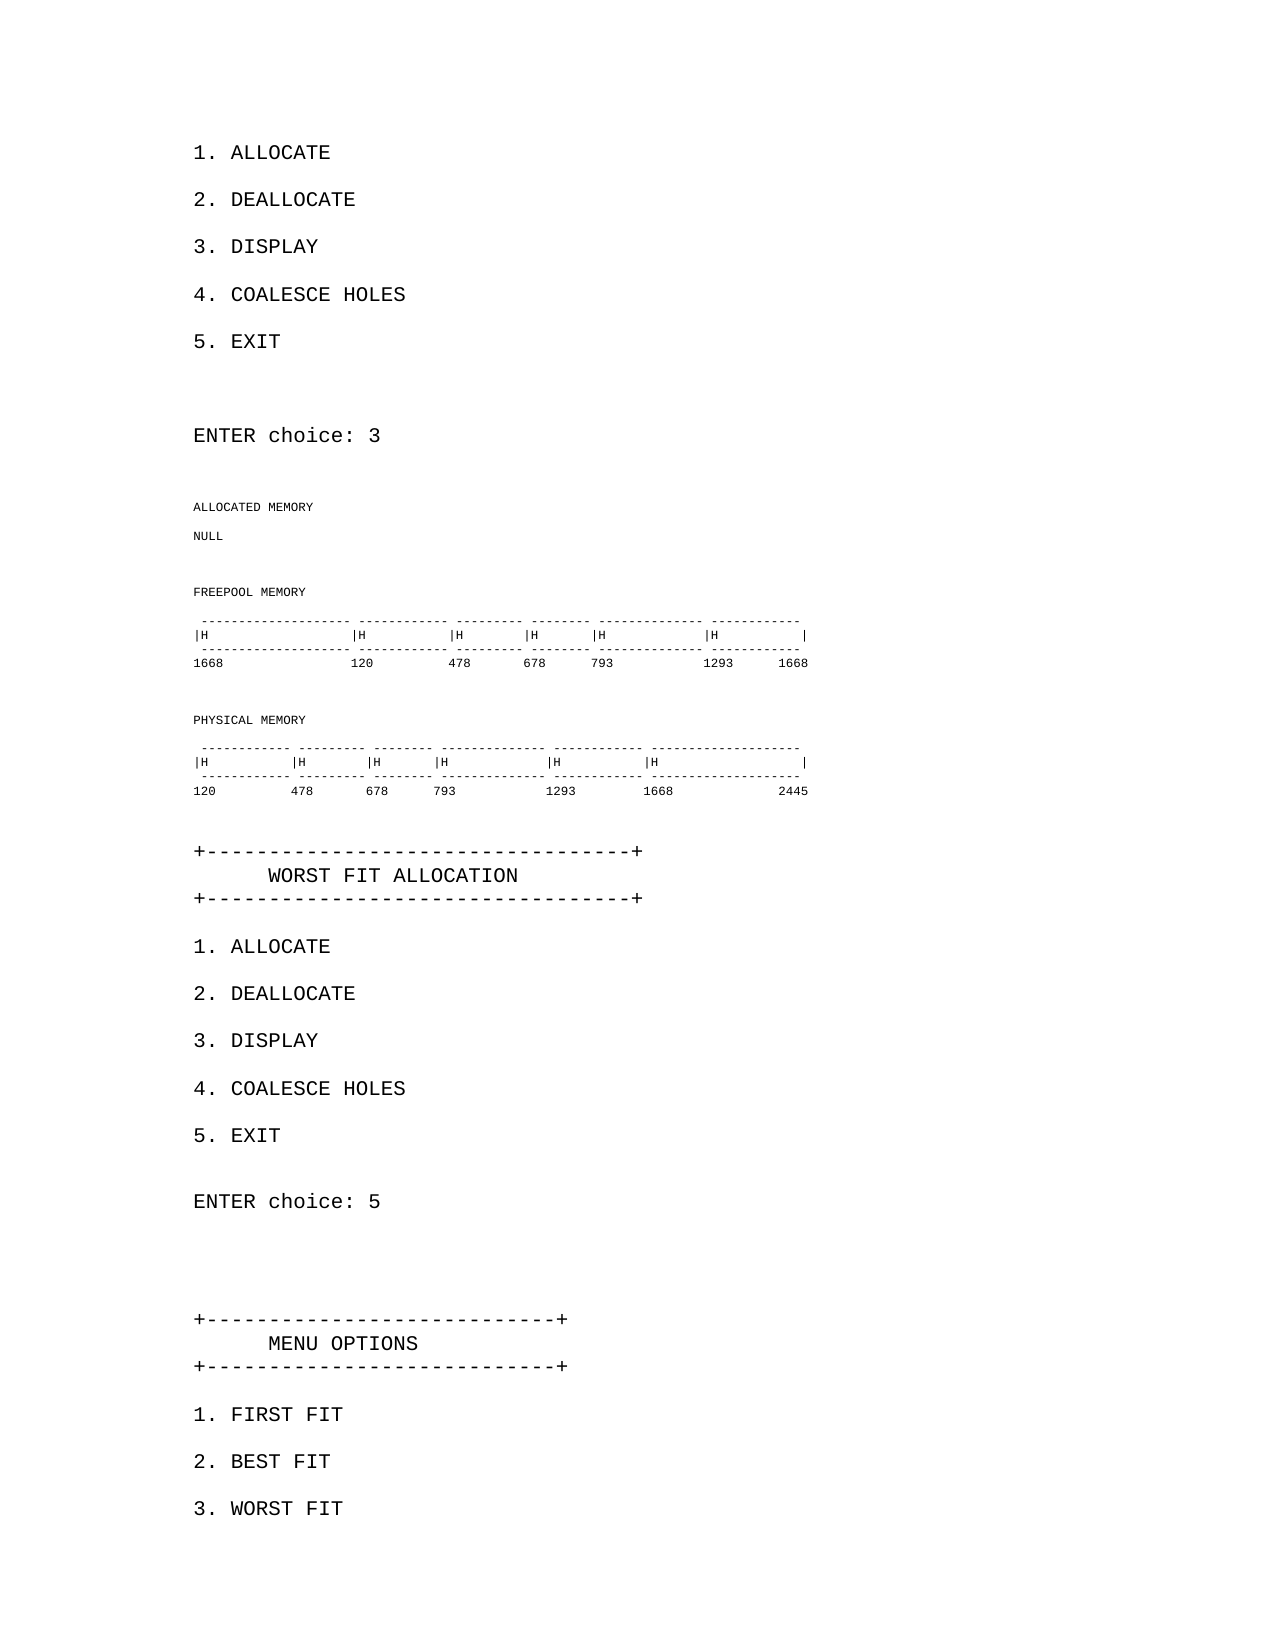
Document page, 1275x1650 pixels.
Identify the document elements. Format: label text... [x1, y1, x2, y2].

text NULL [118, 529, 1157, 544]
text +----------------------------+ [118, 1357, 1157, 1380]
text +----------------------------------+ [118, 888, 1157, 912]
text 3. DISPLAY [118, 236, 1157, 260]
text -------------------- ------------ --------- -------- -------------- ------------ [118, 643, 1157, 657]
text ALLOCATED MEMORY [118, 501, 1157, 515]
text |H |H |H |H |H |H | [118, 629, 1157, 643]
text PHYSICAL MEMORY [118, 714, 1157, 728]
text 1. ALLOCATE [118, 936, 1157, 959]
text 2. DEALLOCATE [118, 983, 1157, 1007]
text FREEPOOL MEMORY [118, 586, 1157, 600]
text WORST FIT ALLOCATION [118, 865, 1157, 888]
text 1. FIRST FIT [118, 1404, 1157, 1427]
text 4. COALESCE HOLES [118, 284, 1157, 307]
text ------------ --------- -------- -------------- ------------ -------------------- [118, 770, 1157, 784]
text MENU OPTIONS [118, 1333, 1157, 1357]
text ENTER choice: 3 [118, 426, 1157, 449]
text 2. BEST FIT [118, 1451, 1157, 1475]
text 3. WORST FIT [118, 1498, 1157, 1522]
text +----------------------------------+ [118, 841, 1157, 865]
text 2. DEALLOCATE [118, 189, 1157, 213]
text 120 478 678 793 1293 1668 2445 [118, 784, 1157, 799]
text |H |H |H |H |H |H | [118, 756, 1157, 770]
text 3. DISPLAY [118, 1030, 1157, 1054]
text ENTER choice: 5 [118, 1191, 1157, 1215]
text 4. COALESCE HOLES [118, 1078, 1157, 1101]
text +----------------------------+ [118, 1309, 1157, 1333]
text 1668 120 478 678 793 1293 1668 [118, 657, 1157, 671]
text 5. EXIT [118, 331, 1157, 354]
text 5. EXIT [118, 1125, 1157, 1148]
text ------------ --------- -------- -------------- ------------ -------------------- [118, 742, 1157, 756]
text -------------------- ------------ --------- -------- -------------- ------------ [118, 614, 1157, 629]
text 1. ALLOCATE [118, 142, 1157, 165]
